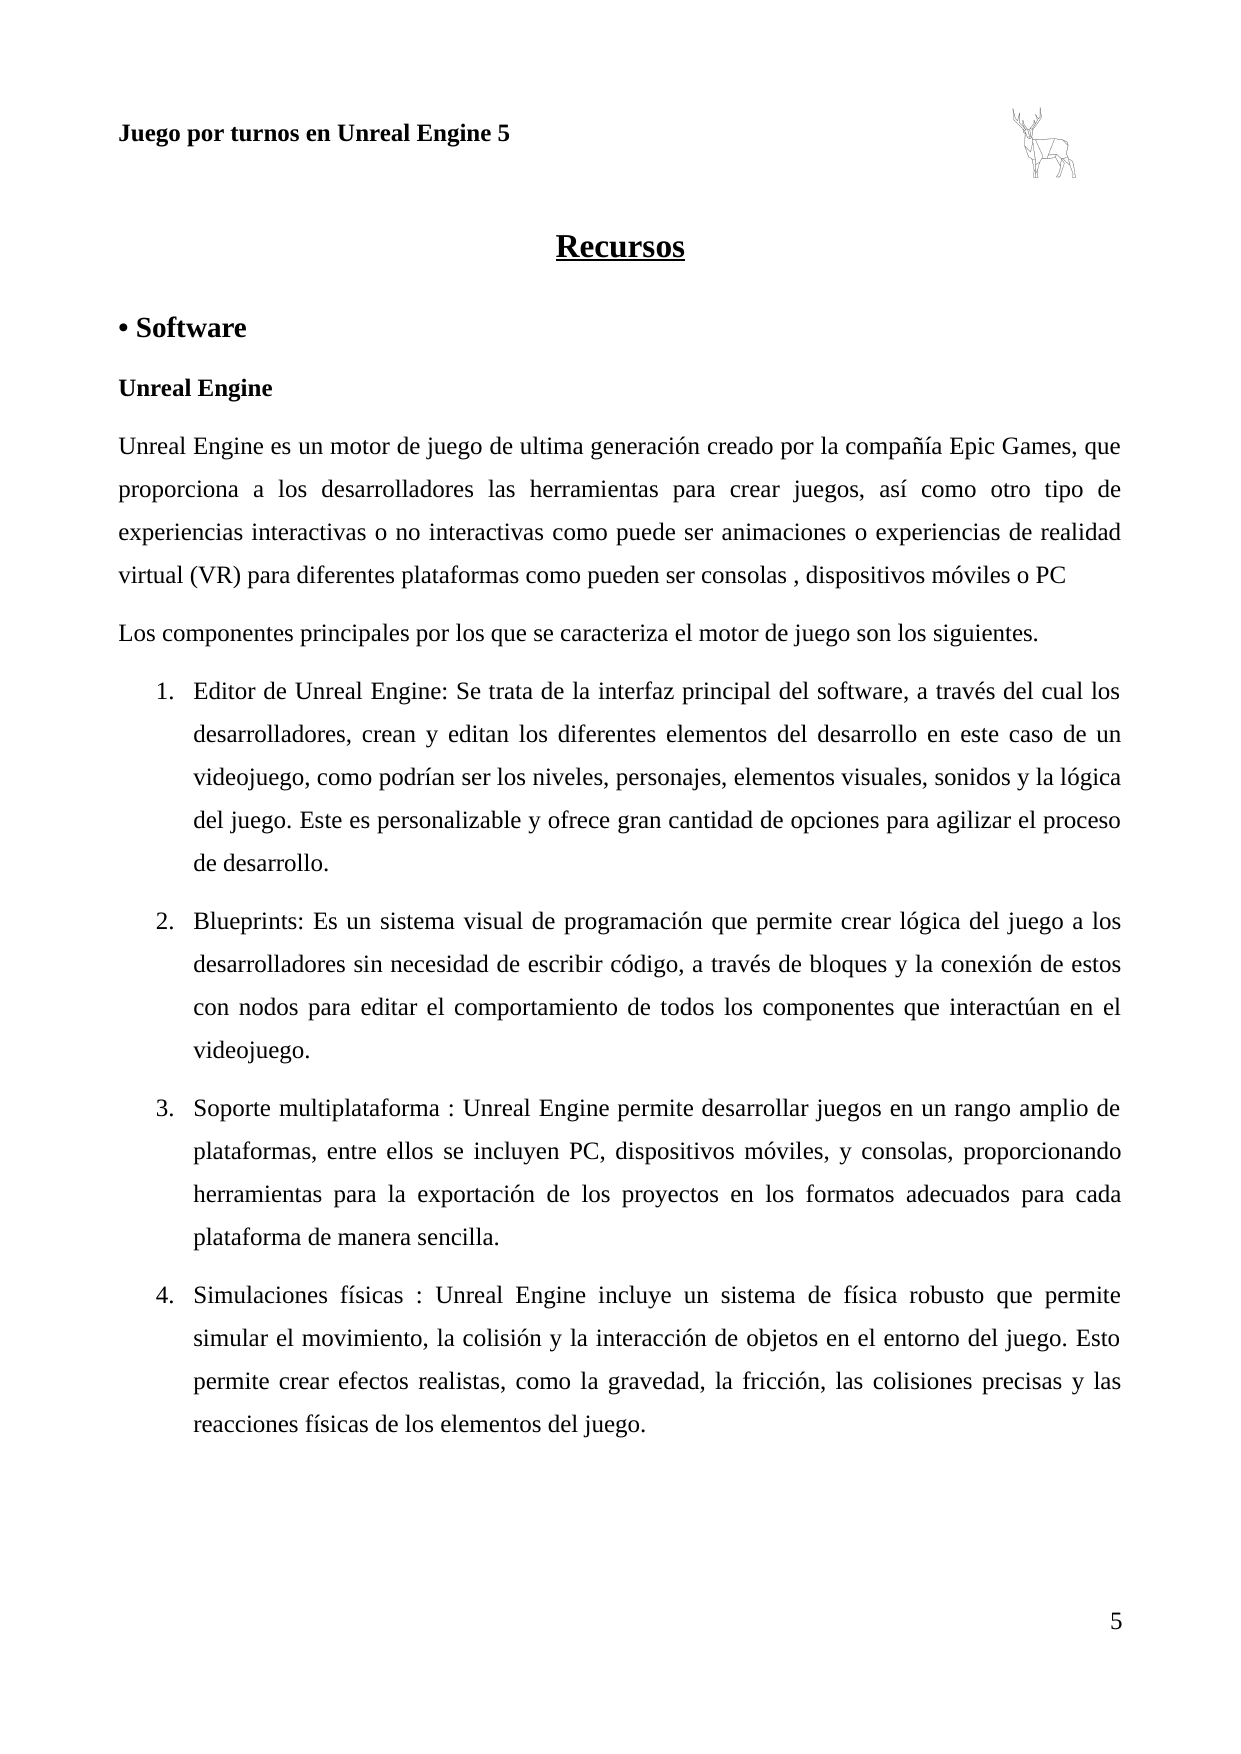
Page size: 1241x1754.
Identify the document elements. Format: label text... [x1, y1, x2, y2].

picture [1004, 98, 1091, 186]
list Editor de Unreal Engine: Se trata de la interfaz principal del software, a través del cual los desarrolladores, crean y editan los diferentes elementos del desarrollo en este caso de un videojuego, como podrían ser los niveles, personajes, elementos visuales, sonidos y la lógica del juego. Este es personalizable y ofrece gran cantidad de opciones para agilizar el proceso de desarrollo. [156, 676, 1122, 877]
text Los componentes principales por los que se caracteriza el motor de juego son los siguientes. [118, 618, 1122, 647]
list Blueprints: Es un sistema visual de programación que permite crear lógica del juego a los desarrolladores sin necesidad de escribir código, a través de bloques y la conexión de estos con nodos para editar el comportamiento de todos los componentes que interactúan en el videojuego. [156, 906, 1122, 1064]
text Unreal Engine es un motor de juego de ultima generación creado por la compañía Epic Games, que proporciona a los desarrolladores las herramientas para crear juegos, así como otro tipo de experiencias interactivas o no interactivas como puede ser animaciones o experiencias de realidad virtual (VR) para diferentes plataformas como pueden ser consolas , dispositivos móviles o PC [118, 431, 1122, 589]
text Unreal Engine [118, 373, 1122, 402]
list Simulaciones físicas : Unreal Engine incluye un sistema de física robusto que permite simular el movimiento, la colisión y la interacción de objetos en el entorno del juego. Esto permite crear efectos realistas, como la gravedad, la fricción, las colisiones precisas y las reacciones físicas de los elementos del juego. [156, 1280, 1122, 1438]
subtitle • Software [118, 311, 1122, 344]
subtitle Recursos [118, 226, 1122, 264]
list Soporte multiplataforma : Unreal Engine permite desarrollar juegos en un rango amplio de plataformas, entre ellos se incluyen PC, dispositivos móviles, y consolas, proporcionando herramientas para la exportación de los proyectos en los formatos adecuados para cada plataforma de manera sencilla. [156, 1093, 1122, 1251]
